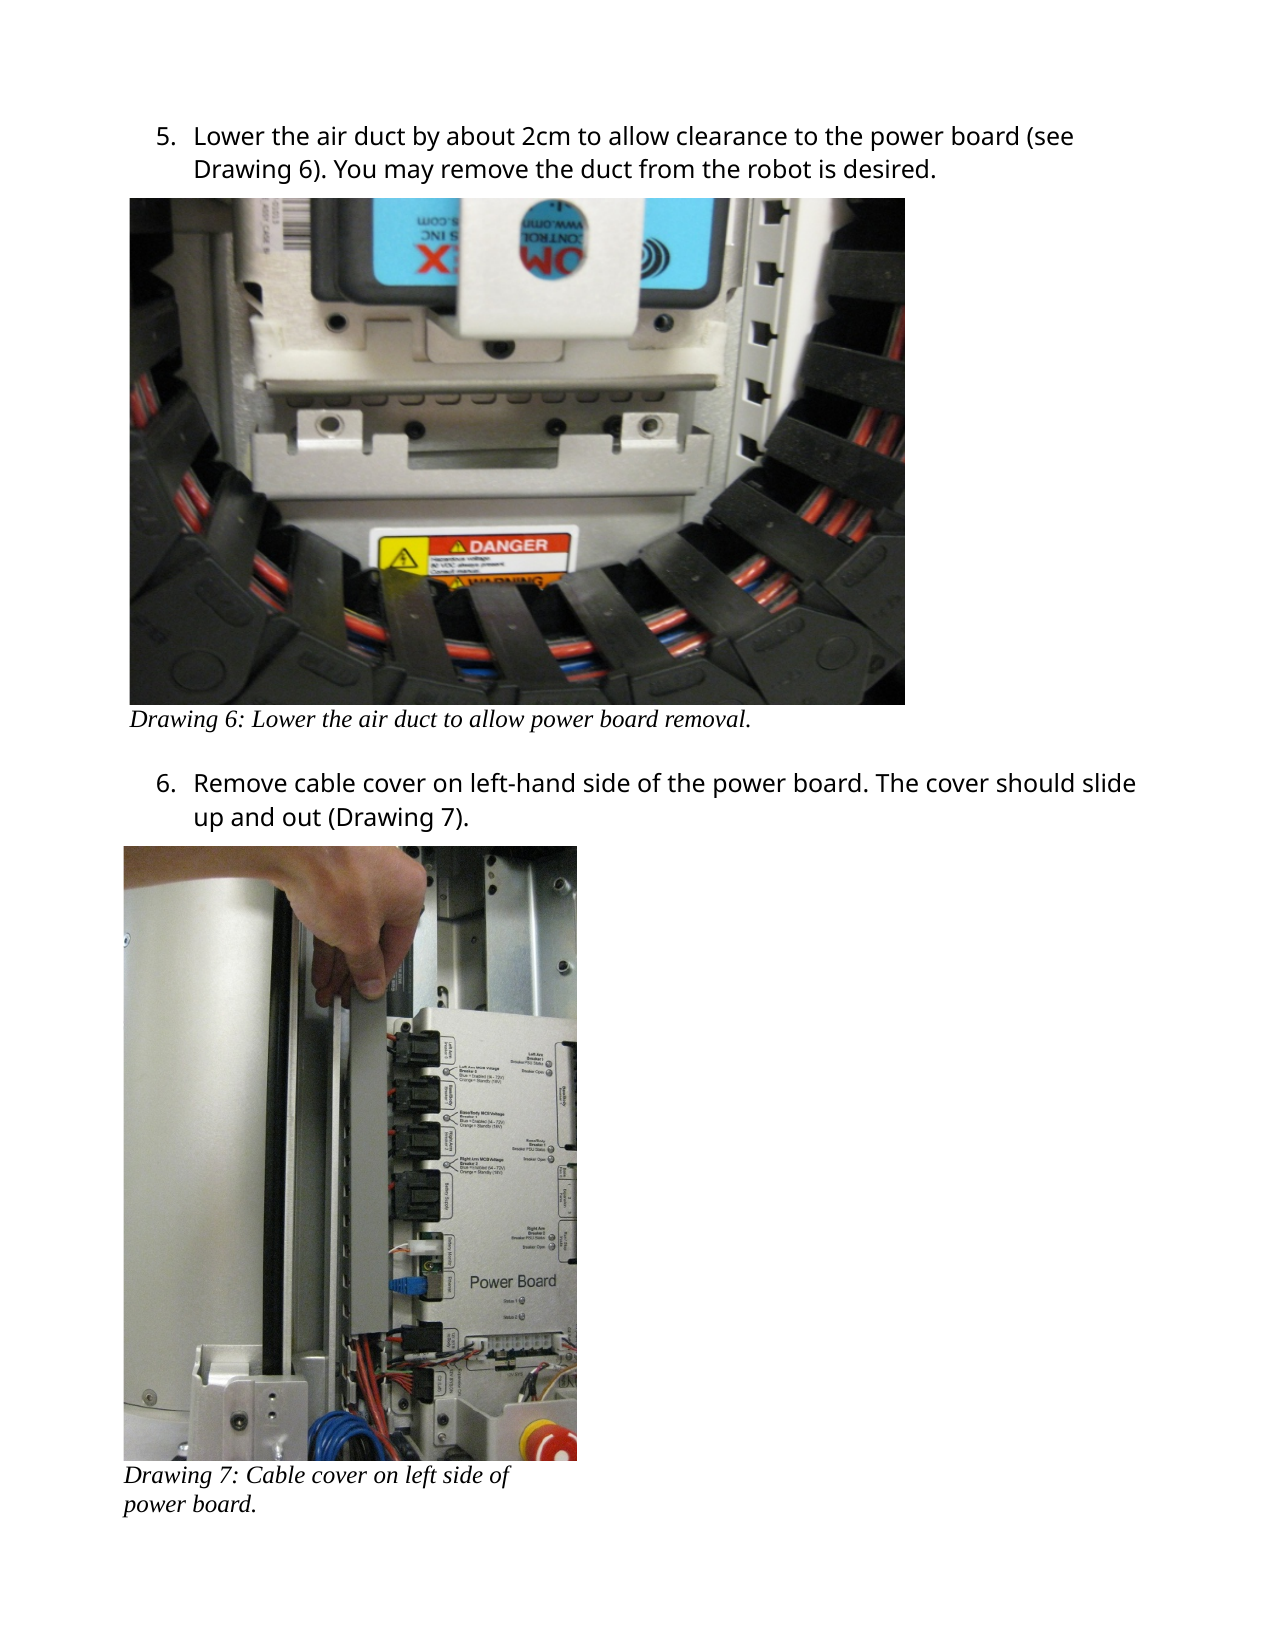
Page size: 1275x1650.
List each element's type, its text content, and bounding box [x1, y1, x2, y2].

text Drawing 6: Lower the air duct to allow power board removal. [129, 705, 905, 733]
picture [129, 198, 905, 705]
list Lower the air duct by about 2cm to allow clearance to the power board (see Drawing 6). You may remove the duct from the robot is desired. [156, 118, 1157, 186]
list Remove cable cover on left-hand side of the power board. The cover should slide up and out (Drawing 7). [156, 765, 1157, 833]
text Drawing 7: Cable cover on left side of power board. [123, 1461, 577, 1518]
picture [123, 846, 577, 1461]
